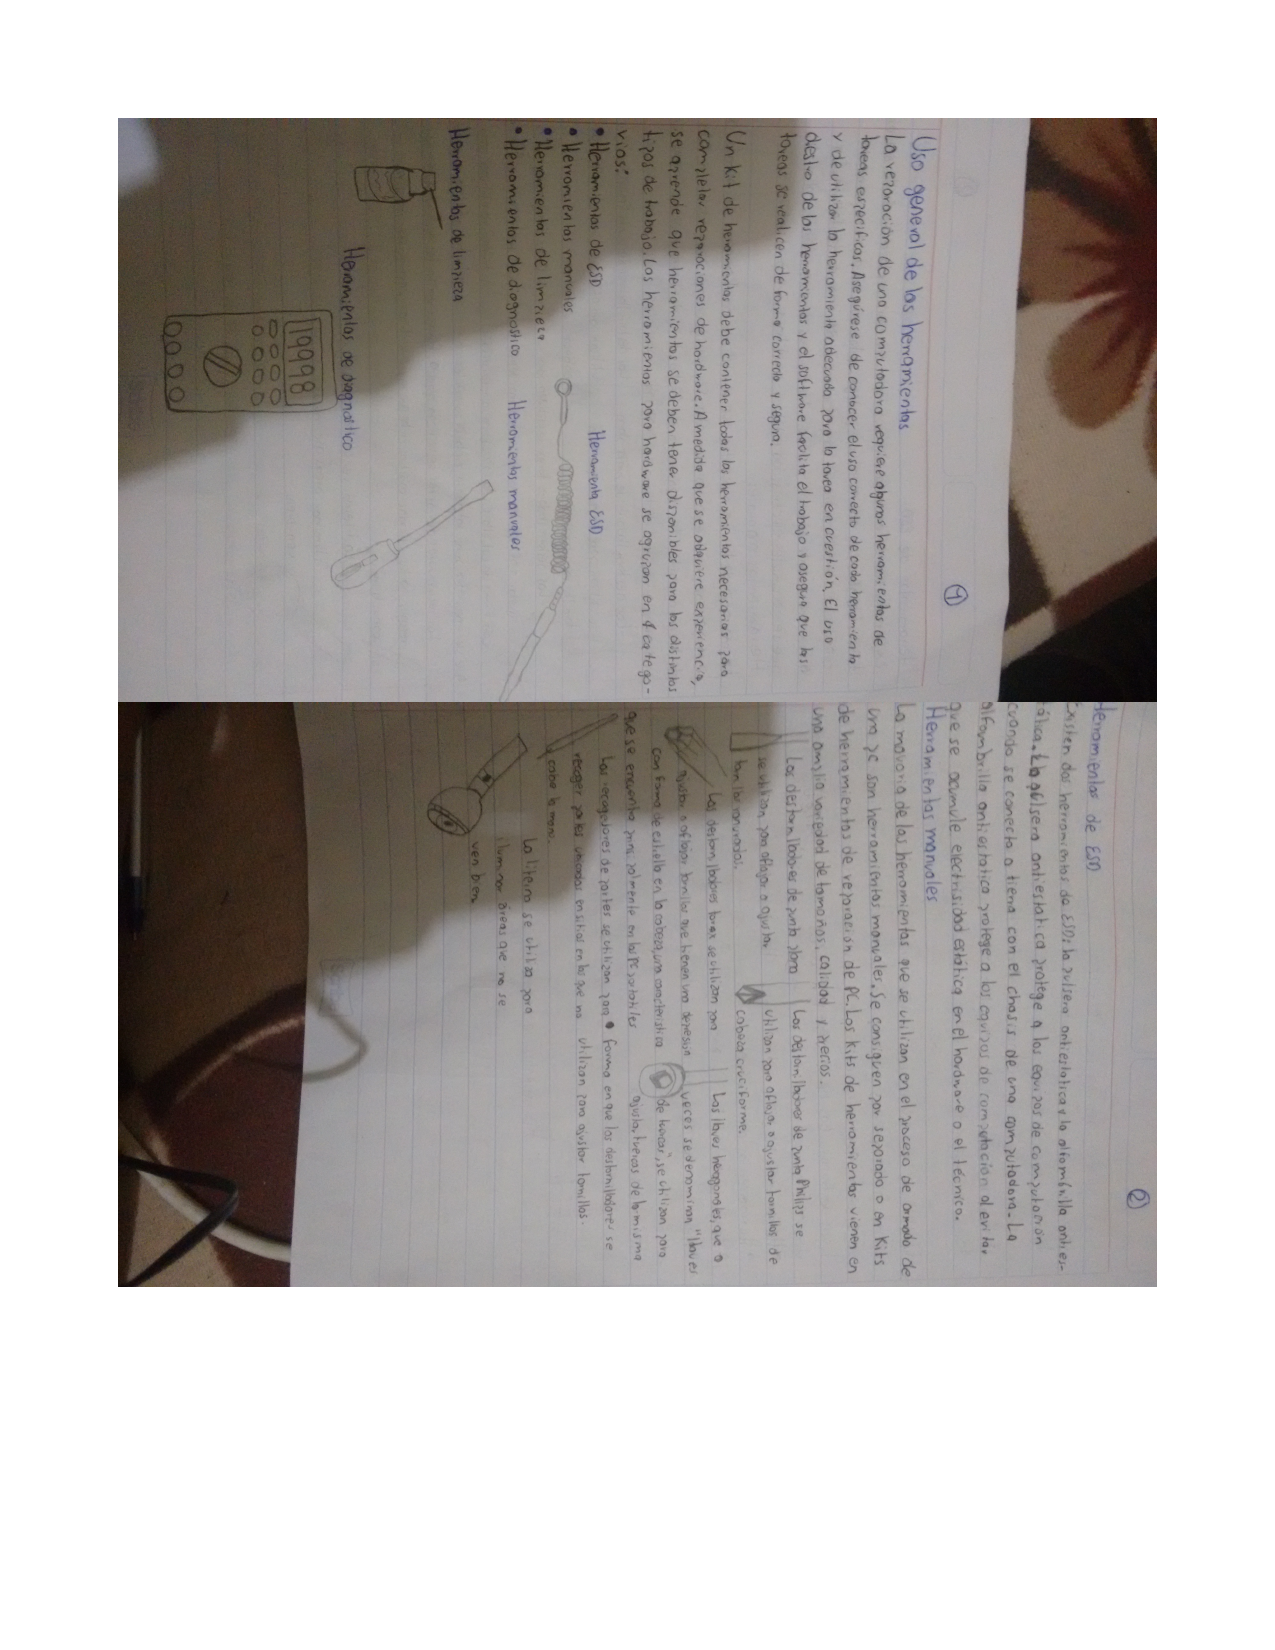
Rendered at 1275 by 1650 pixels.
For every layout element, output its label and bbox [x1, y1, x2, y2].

picture [118, 118, 1157, 1287]
